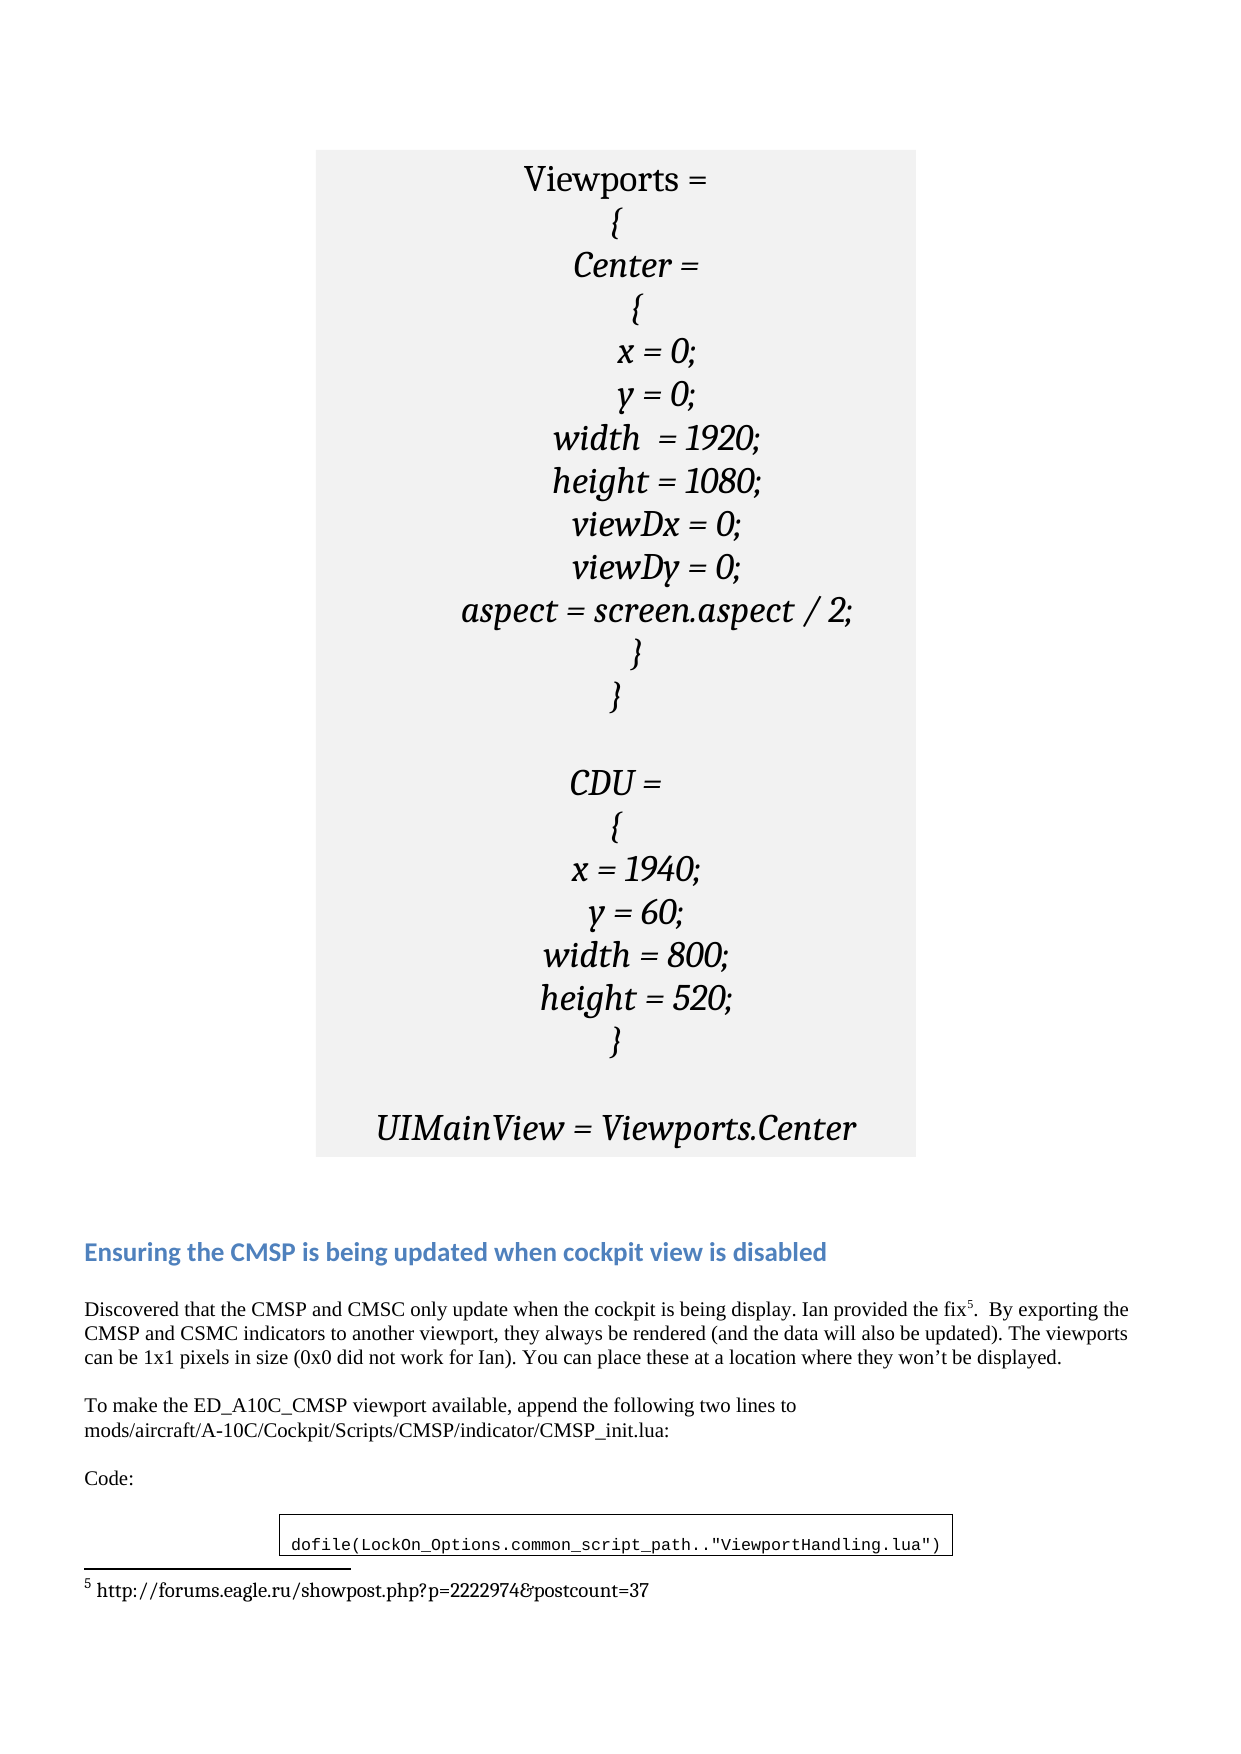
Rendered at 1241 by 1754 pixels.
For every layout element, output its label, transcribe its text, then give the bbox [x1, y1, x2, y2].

text Code: [84, 1466, 1148, 1490]
text To make the ED_A10C_CMSP viewport available, append the following two lines to mods/aircraft/A-10C/Cockpit/Scripts/CMSP/indicator/CMSP_init.lua: [84, 1393, 1148, 1442]
text http://forums.eagle.ru/showpost.php?p=2222974&postcount=37 [84, 1575, 1148, 1604]
table_header dofile(LockOn_Options.common_script_path.."ViewportHandling.lua") [280, 1515, 952, 1555]
subtitle Ensuring the CMSP is being updated when cockpit view is disabled [84, 1235, 1148, 1268]
text Discovered that the CMSP and CMSC only update when the cockpit is being display. Ian provided the fix. By exporting the CMSP and CSMC indicators to another viewport, they always be rendered (and the data will also be updated). The viewports can be 1x1 pixels in size (0x0 did not work for Ian). You can place these at a location where they won’t be displayed. [84, 1297, 1148, 1369]
